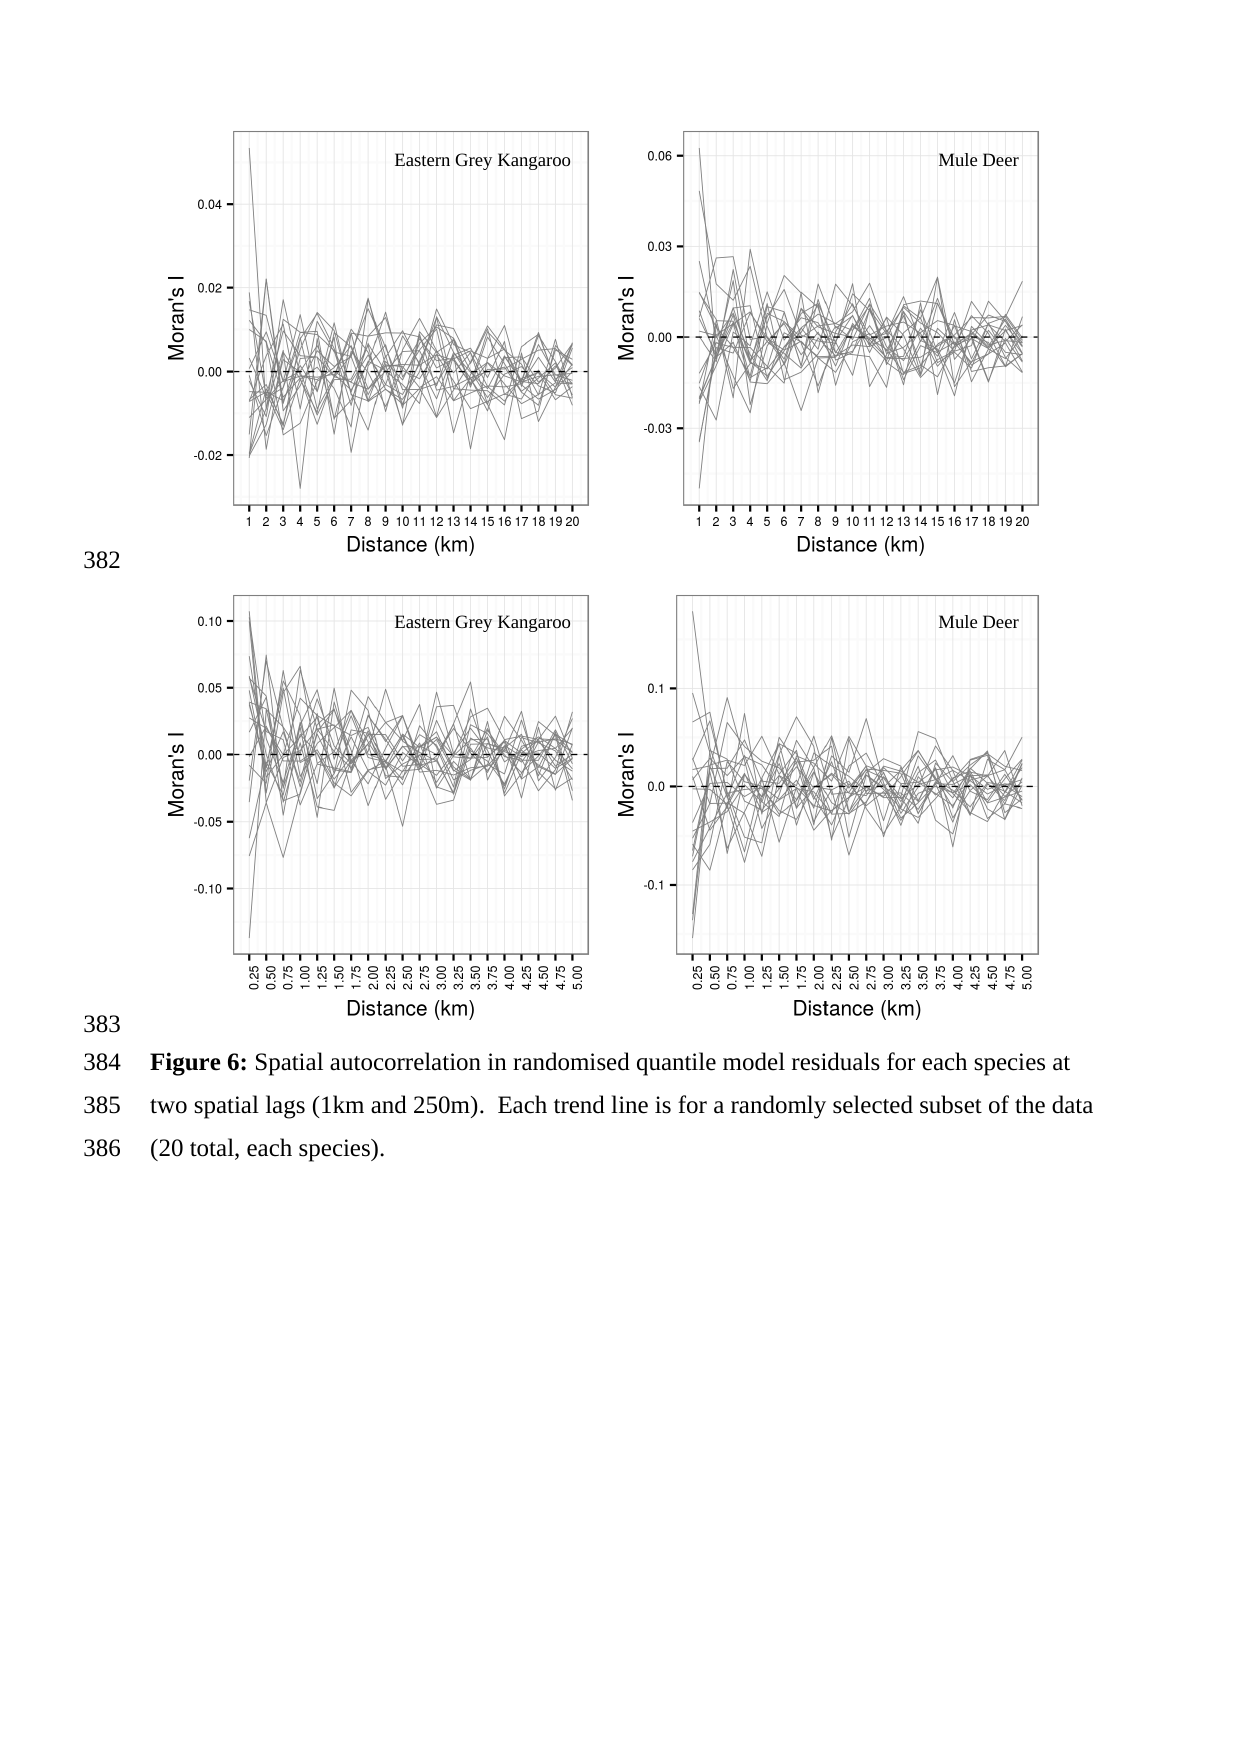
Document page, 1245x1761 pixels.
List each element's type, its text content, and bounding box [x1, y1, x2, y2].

picture [150, 582, 1050, 1033]
text Figure 6: Spatial autocorrelation in randomised quantile model residuals for each species at two spatial lags (1km and 250m). Each trend line is for a randomly selected subset of the data (20 total, each species). [150, 1047, 1095, 1162]
picture [150, 118, 1050, 569]
